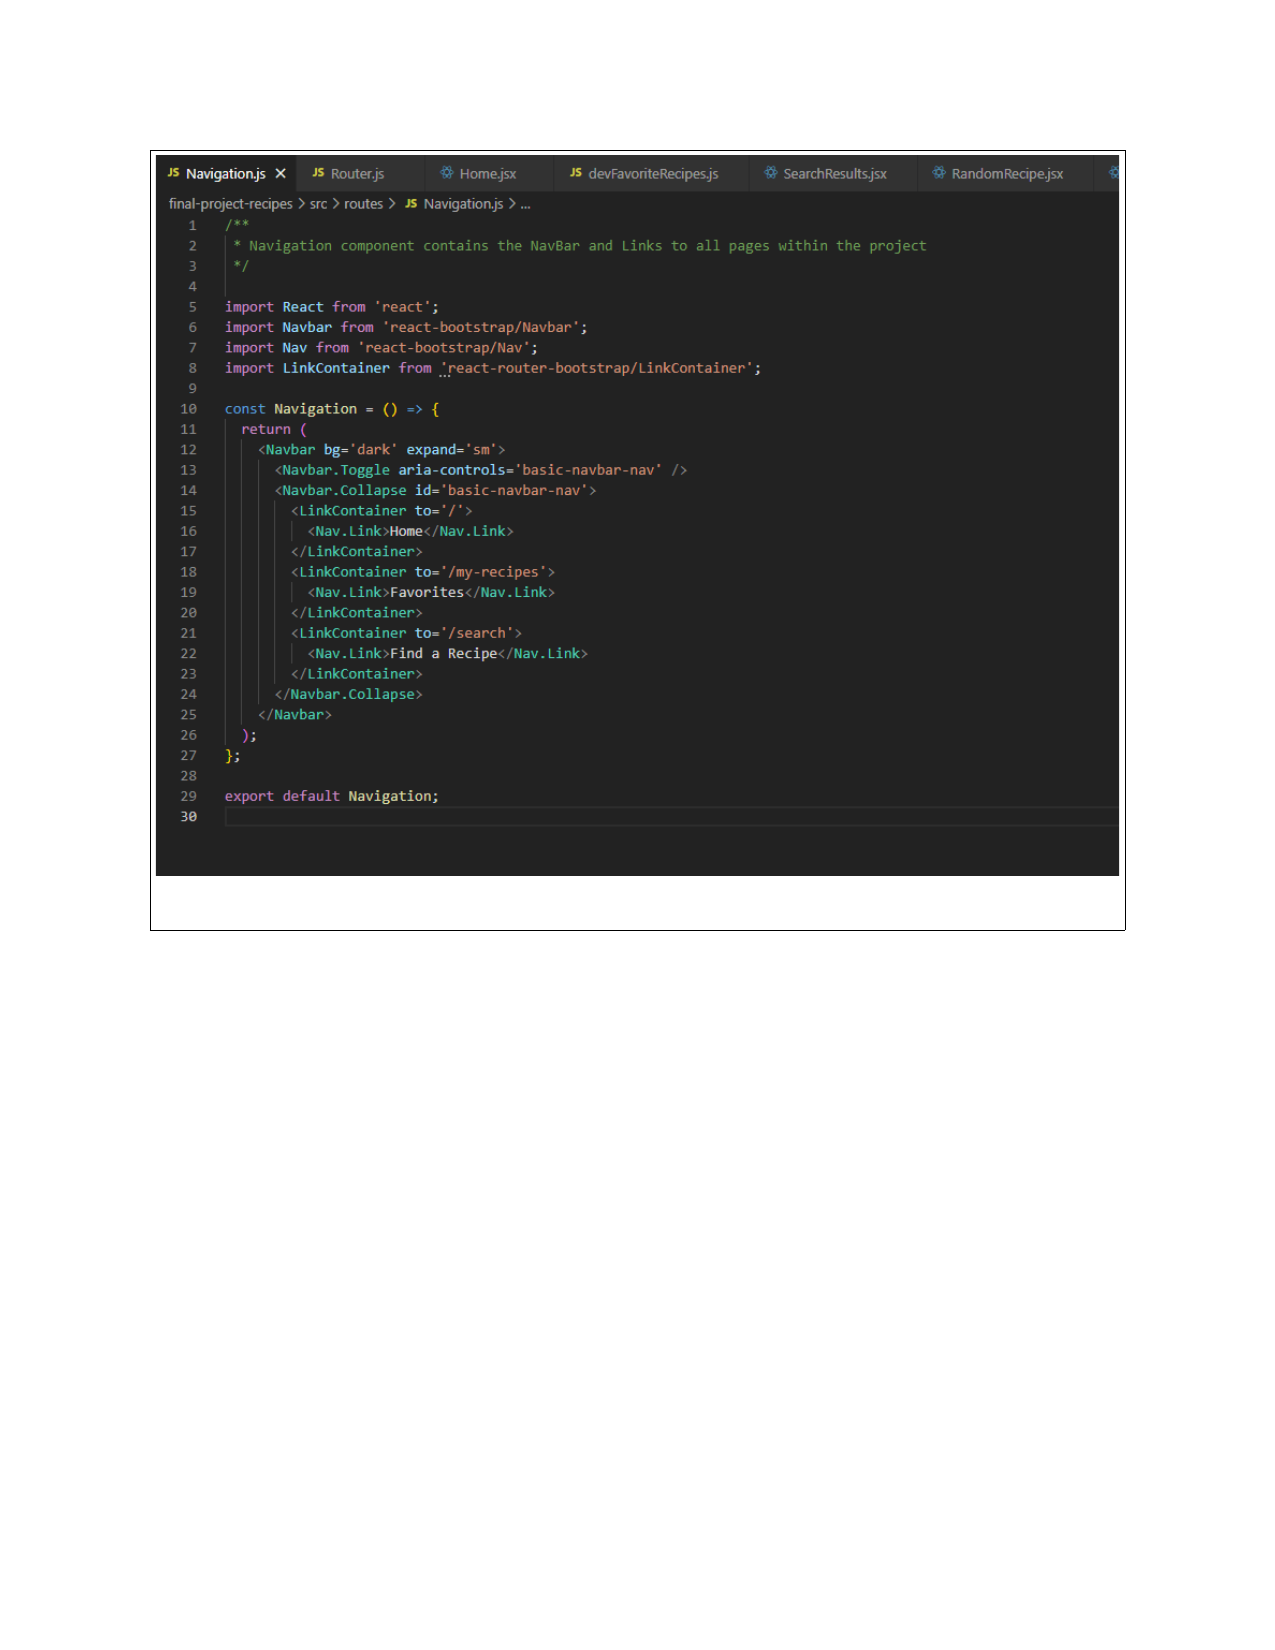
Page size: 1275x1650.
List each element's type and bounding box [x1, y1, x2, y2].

table_cell [151, 151, 1125, 929]
picture [155, 155, 1120, 876]
